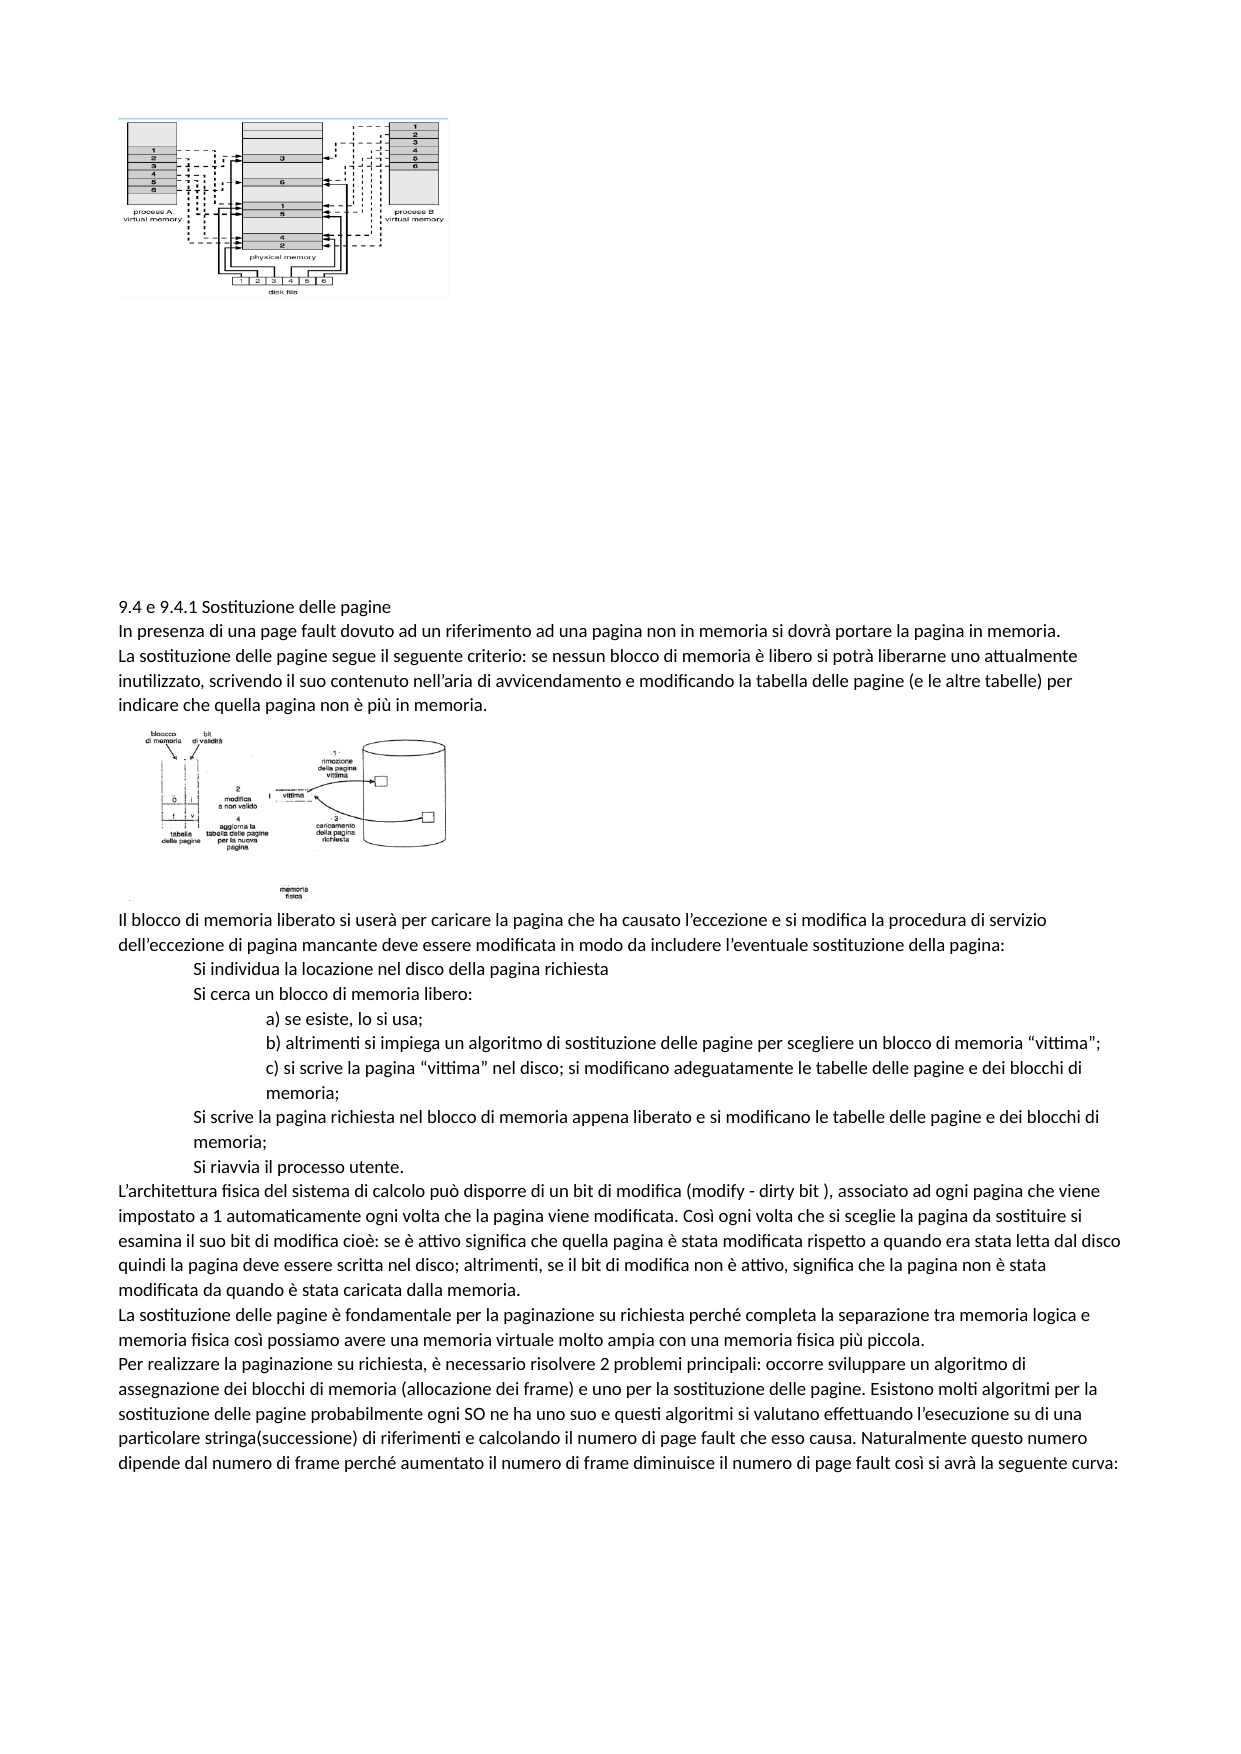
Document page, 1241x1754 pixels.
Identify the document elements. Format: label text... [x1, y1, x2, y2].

text a) se esiste, lo si usa; [192, 1007, 1122, 1030]
text La sostituzione delle pagine è fondamentale per la paginazione su richiesta perché completa la separazione tra memoria logica e memoria fisica così possiamo avere una memoria virtuale molto ampia con una memoria fisica più piccola. [118, 1303, 1122, 1351]
list Si individua la locazione nel disco della pagina richiesta [193, 957, 1122, 980]
text Il blocco di memoria liberato si userà per caricare la pagina che ha causato l’eccezione e si modifica la procedura di servizio dell’eccezione di pagina mancante deve essere modificata in modo da includere l’eventuale sostituzione della pagina: [118, 908, 1122, 956]
list Si scrive la pagina richiesta nel blocco di memoria appena liberato e si modificano le tabelle delle pagine e dei blocchi di memoria; [193, 1106, 1122, 1153]
text L’architettura fisica del sistema di calcolo può disporre di un bit di modifica (modify - dirty bit ), associato ad ogni pagina che viene impostato a 1 automaticamente ogni volta che la pagina viene modificata. Così ogni volta che si sceglie la pagina da sostituire si esamina il suo bit di modifica cioè: se è attivo significa che quella pagina è stata modificata rispetto a quando era stata letta dal disco quindi la pagina deve essere scritta nel disco; altrimenti, se il bit di modifica non è attivo, significa che la pagina non è stata modificata da quando è stata caricata dalla memoria. [118, 1179, 1122, 1301]
text La sostituzione delle pagine segue il seguente criterio: se nessun blocco di memoria è libero si potrà liberarne uno attualmente inutilizzato, scrivendo il suo contenuto nell’aria di avvicendamento e modificando la tabella delle pagine (e le altre tabelle) per indicare che quella pagina non è più in memoria. [118, 644, 1122, 717]
picture [118, 118, 449, 297]
text 9.4 e 9.4.1 Sostituzione delle pagine [118, 595, 1122, 618]
text Per realizzare la paginazione su richiesta, è necessario risolvere 2 problemi principali: occorre sviluppare un algoritmo di assegnazione dei blocchi di memoria (allocazione dei frame) e uno per la sostituzione delle pagine. Esistono molti algoritmi per la sostituzione delle pagine probabilmente ogni SO ne ha uno suo e questi algoritmi si valutano effettuando l’esecuzione su di una particolare stringa(successione) di riferimenti e calcolando il numero di page fault che esso causa. Naturalmente questo numero dipende dal numero di frame perché aumentato il numero di frame diminuisce il numero di page fault così si avrà la seguente curva: [118, 1352, 1122, 1474]
text In presenza di una page fault dovuto ad un riferimento ad una pagina non in memoria si dovrà portare la pagina in memoria. [118, 619, 1122, 642]
text b) altrimenti si impiega un algoritmo di sostituzione delle pagine per scegliere un blocco di memoria “vittima”; [192, 1031, 1122, 1054]
list Si riavvia il processo utente. [193, 1155, 1122, 1178]
list Si cerca un blocco di memoria libero: [193, 982, 1122, 1005]
picture [118, 718, 471, 905]
text c) si scrive la pagina “vittima” nel disco; si modificano adeguatamente le tabelle delle pagine e dei blocchi di memoria; [266, 1056, 1122, 1104]
